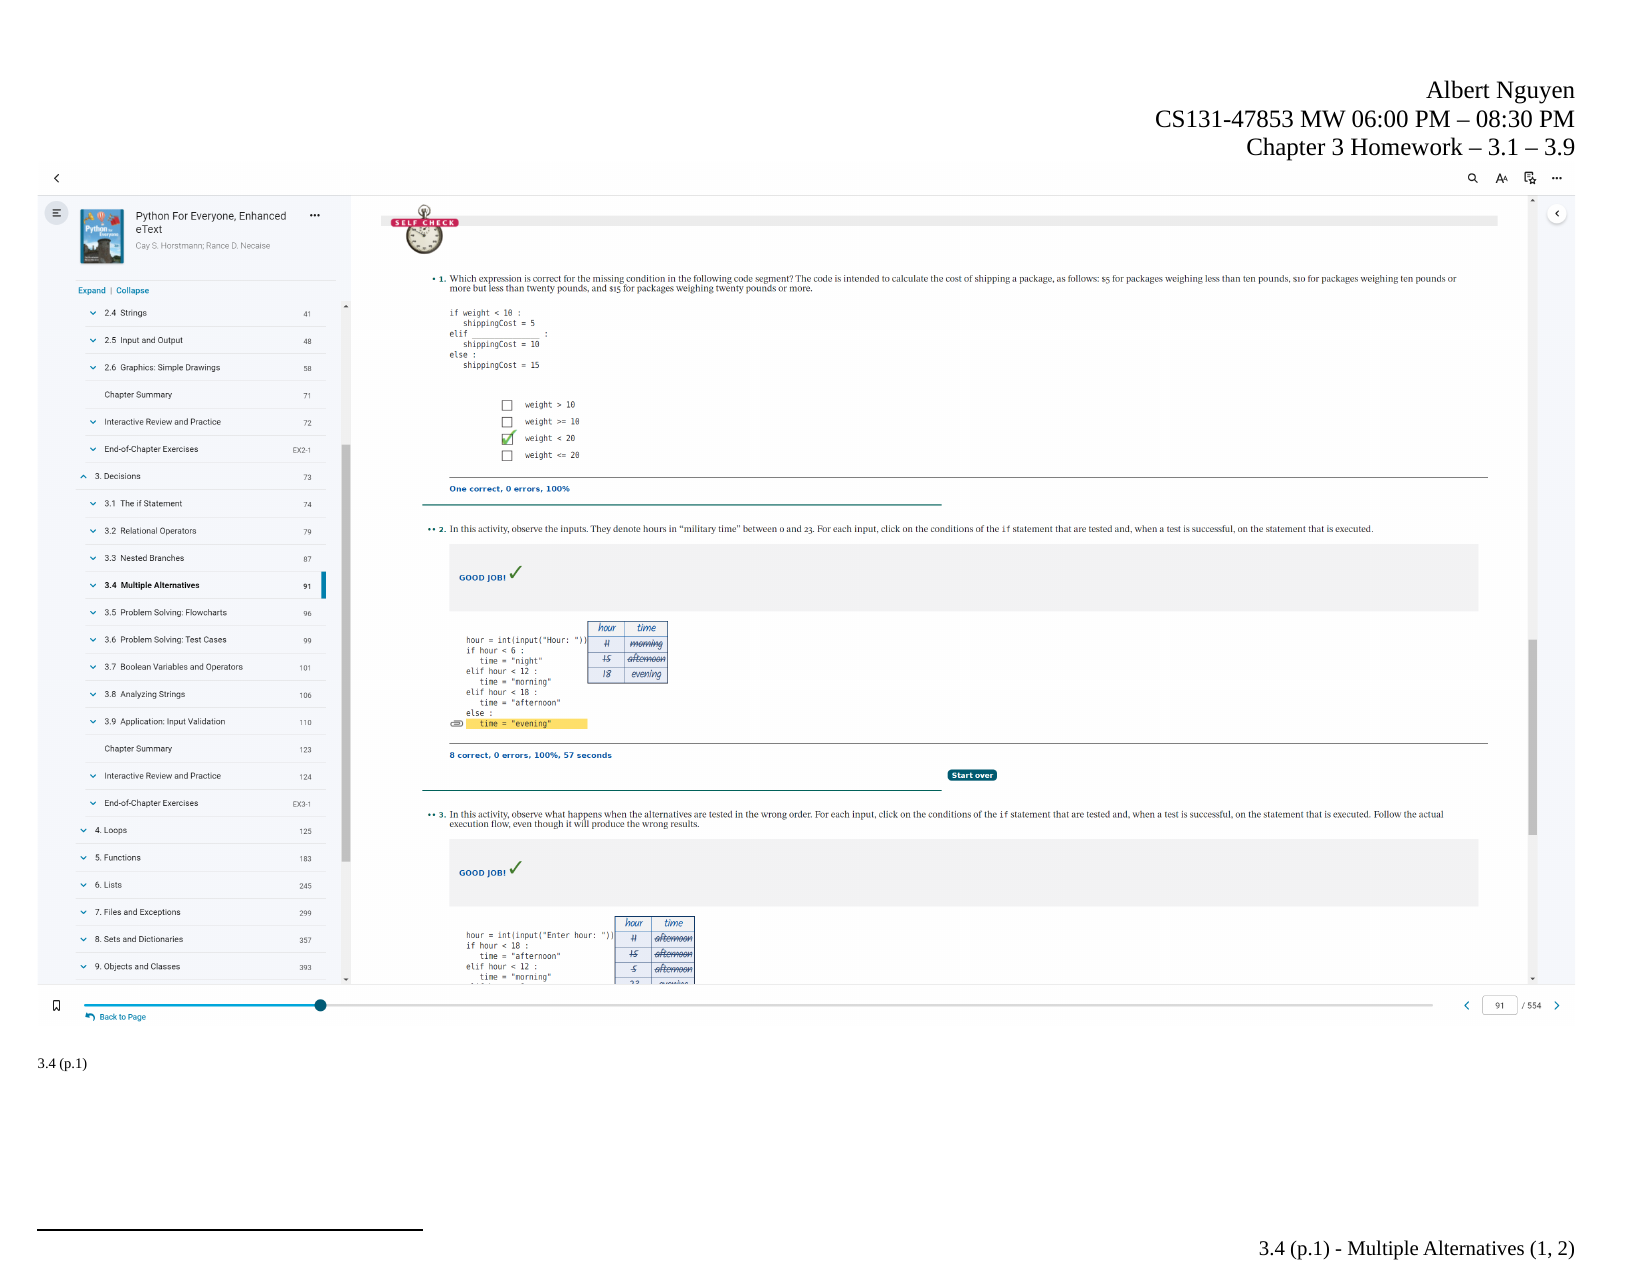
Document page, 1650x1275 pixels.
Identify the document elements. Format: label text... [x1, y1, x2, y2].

picture [37, 161, 1575, 1026]
text - Multiple Alternatives (1, 2) [37, 1236, 1575, 1260]
